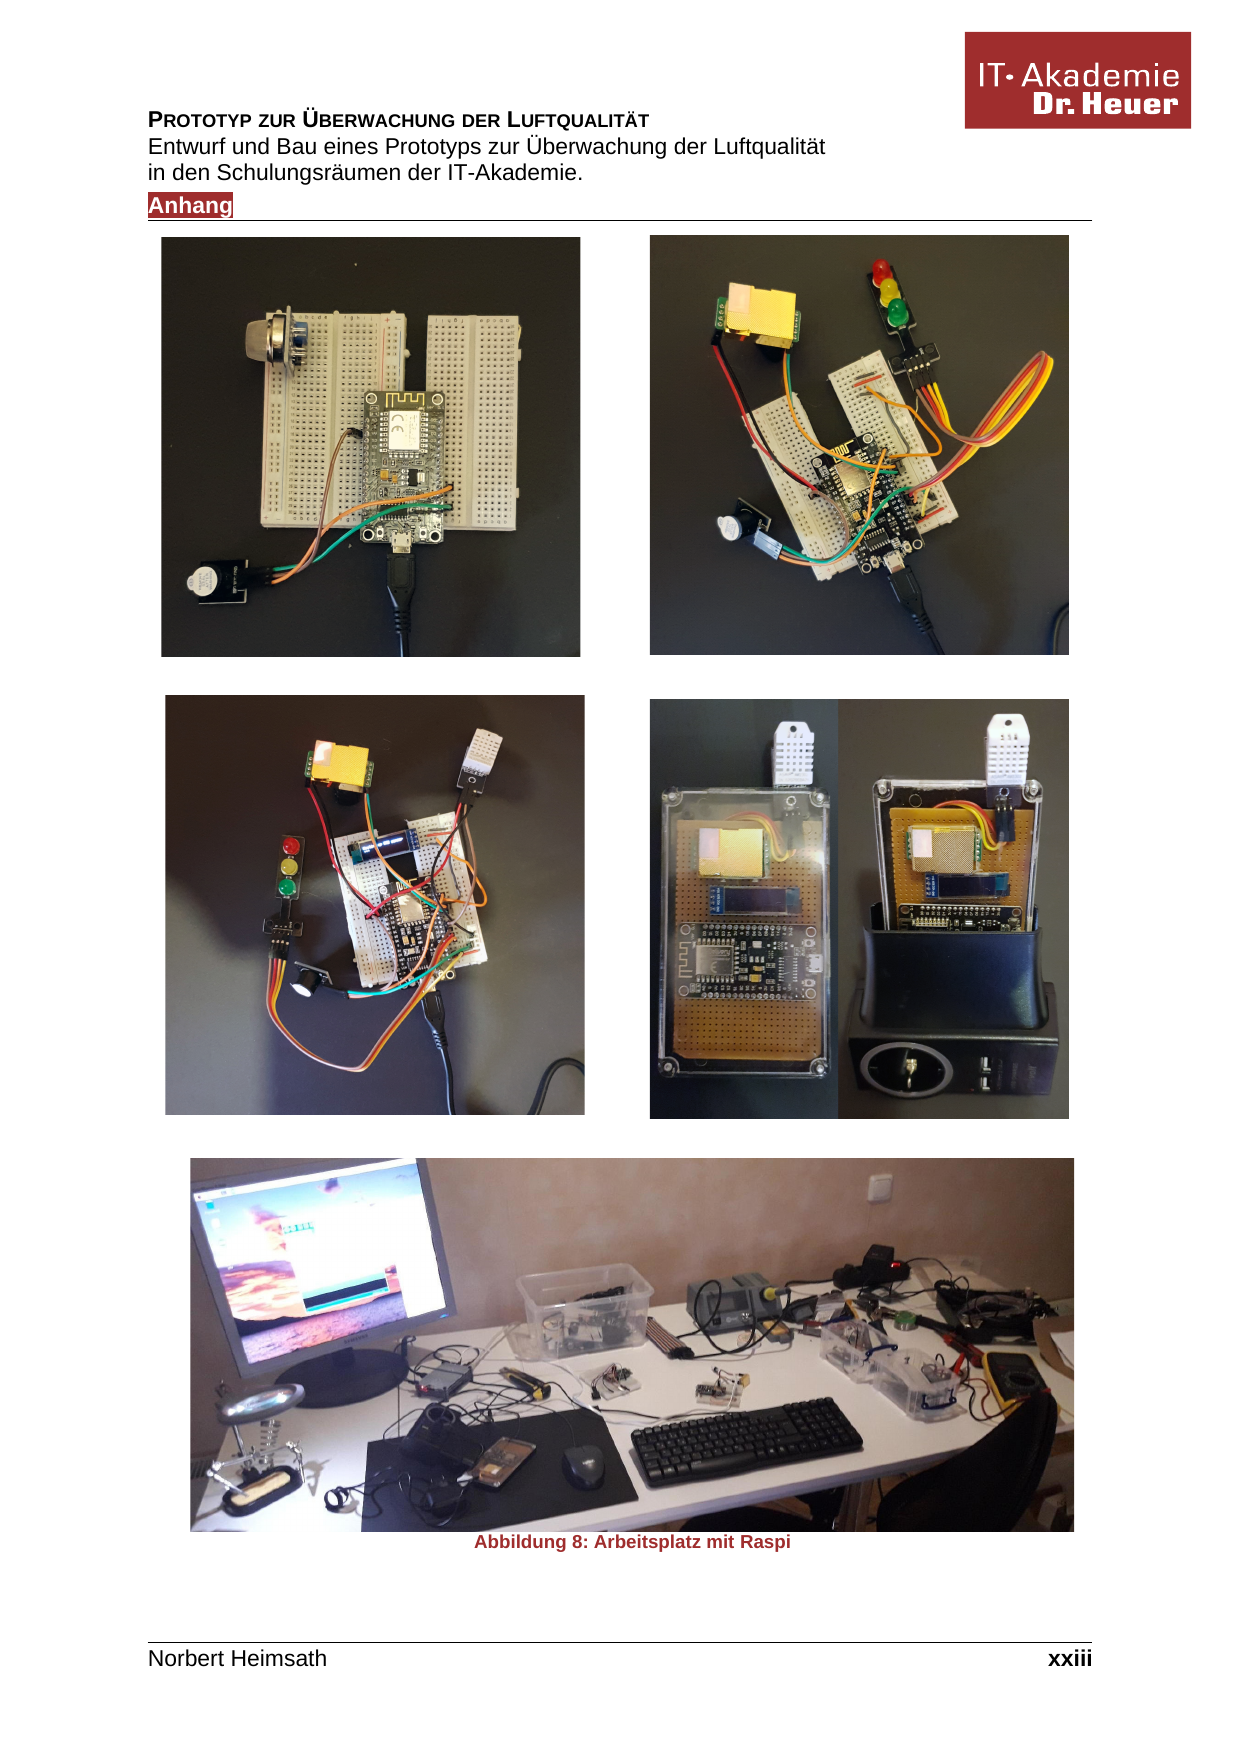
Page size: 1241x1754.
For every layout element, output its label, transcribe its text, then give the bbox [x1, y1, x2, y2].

picture [190, 1158, 1075, 1532]
picture [161, 237, 581, 657]
text Abbildung 8: Arbeitsplatz mit Raspi [190, 1532, 1074, 1553]
picture [649, 699, 1069, 1119]
picture [165, 695, 585, 1115]
picture [649, 235, 1069, 655]
